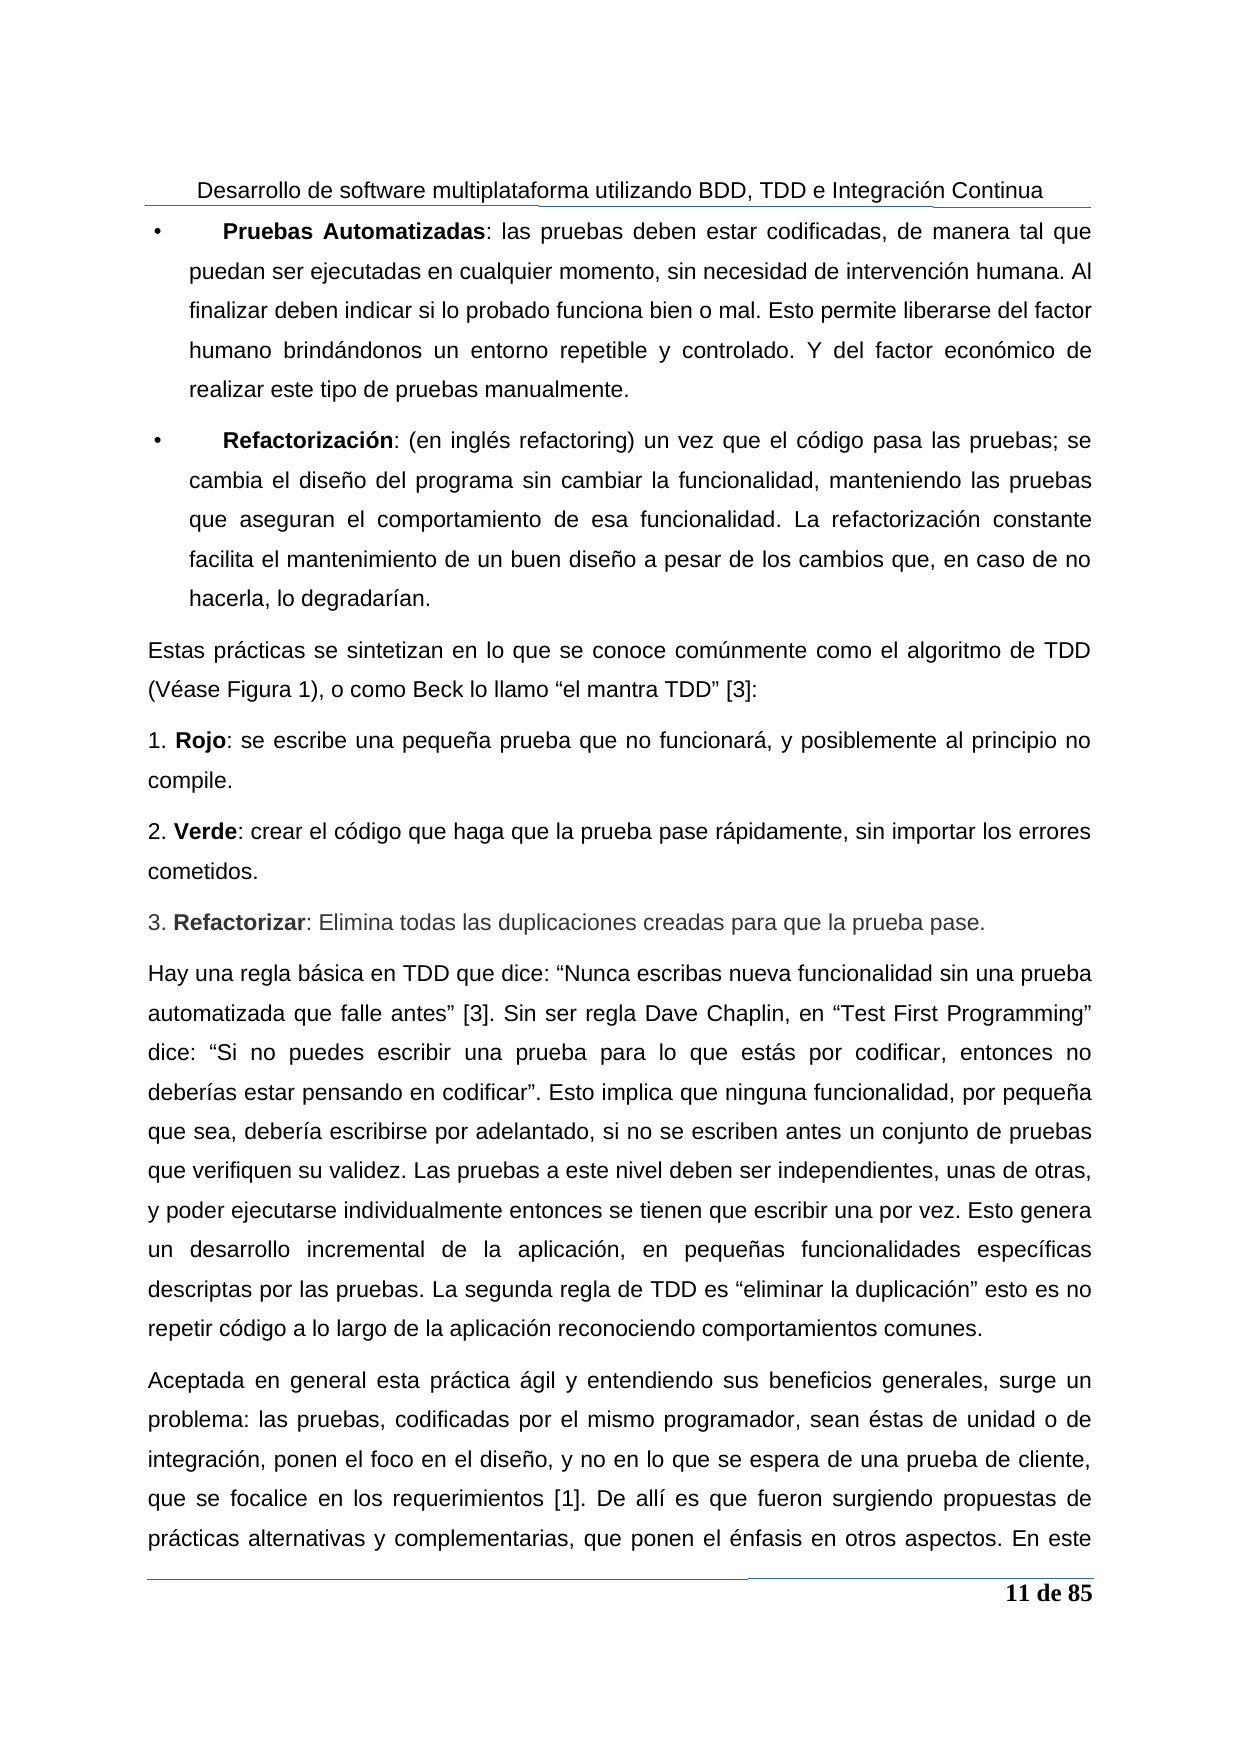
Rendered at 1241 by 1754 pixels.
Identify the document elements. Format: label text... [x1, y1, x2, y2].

text 2. Verde: crear el código que haga que la prueba pase rápidamente, sin importar los errores cometidos. [148, 818, 1093, 884]
list Refactorización: (en inglés refactoring) un vez que el código pasa las pruebas; se cambia el diseño del programa sin cambiar la funcionalidad, manteniendo las pruebas que aseguran el comportamiento de esa funcionalidad. La refactorización constante facilita el mantenimiento de un buen diseño a pesar de los cambios que, en caso de no hacerla, lo degradarían. [153, 427, 1093, 612]
list Pruebas Automatizadas: las pruebas deben estar codificadas, de manera tal que puedan ser ejecutadas en cualquier momento, sin necesidad de intervención humana. Al finalizar deben indicar si lo probado funciona bien o mal. Esto permite liberarse del factor humano brindándonos un entorno repetible y controlado. Y del factor económico de realizar este tipo de pruebas manualmente. [153, 218, 1093, 403]
text 1. Rojo: se escribe una pequeña prueba que no funcionará, y posiblemente al principio no compile. [148, 727, 1093, 793]
text Hay una regla básica en TDD que dice: “Nunca escribas nueva funcionalidad sin una prueba automatizada que falle antes” [3]. Sin ser regla Dave Chaplin, en “Test First Programming” dice: “Si no puedes escribir una prueba para lo que estás por codificar, entonces no deberías estar pensando en codificar”. Esto implica que ninguna funcionalidad, por pequeña que sea, debería escribirse por adelantado, si no se escriben antes un conjunto de pruebas que verifiquen su validez. Las pruebas a este nivel deben ser independientes, unas de otras, y poder ejecutarse individualmente entonces se tienen que escribir una por vez. Esto genera un desarrollo incremental de la aplicación, en pequeñas funcionalidades específicas descriptas por las pruebas. La segunda regla de TDD es “eliminar la duplicación” esto es no repetir código a lo largo de la aplicación reconociendo comportamientos comunes. [148, 960, 1093, 1342]
text Aceptada en general esta práctica ágil y entendiendo sus beneficios generales, surge un problema: las pruebas, codificadas por el mismo programador, sean éstas de unidad o de integración, ponen el foco en el diseño, y no en lo que se espera de una prueba de cliente, que se focalice en los requerimientos [1]. De allí es que fueron surgiendo propuestas de prácticas alternativas y complementarias, que ponen el énfasis en otros aspectos. En este [148, 1367, 1093, 1551]
text 3. Refactorizar: Elimina todas las duplicaciones creadas para que la prueba pase. [148, 909, 1093, 935]
text Estas prácticas se sintetizan en lo que se conoce comúnmente como el algoritmo de TDD (Véase Figura 1), o como Beck lo llamo “el mantra TDD” [3]: [148, 637, 1093, 702]
